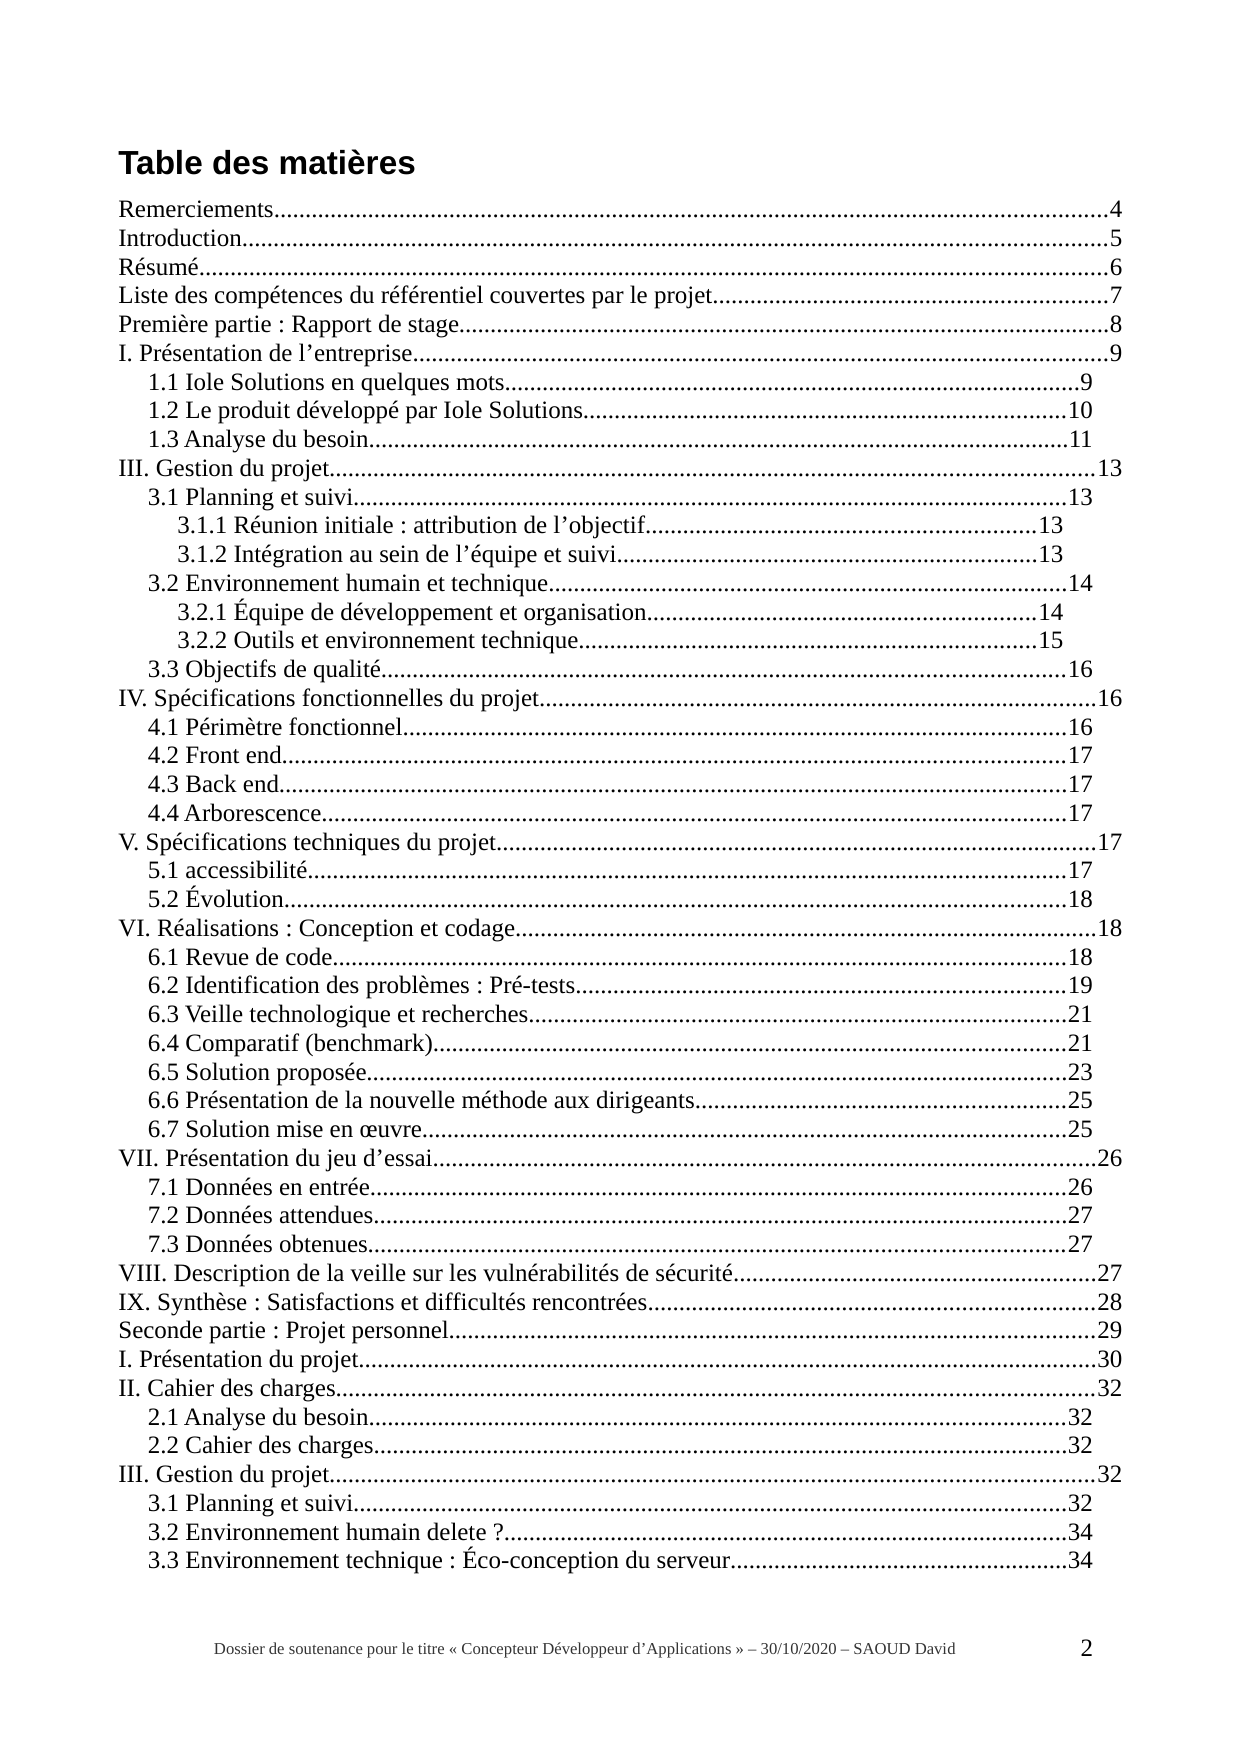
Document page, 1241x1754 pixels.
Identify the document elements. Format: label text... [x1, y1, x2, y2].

text 3.1 Planning et suivi 32 [148, 1488, 1122, 1517]
text Première partie : Rapport de stage 8 [118, 309, 1122, 338]
text IV. Spécifications fonctionnelles du projet 16 [118, 683, 1122, 712]
text 5.2 Évolution 18 [148, 884, 1122, 913]
text I. Présentation de l’entreprise 9 [118, 338, 1122, 367]
text III. Gestion du projet 32 [118, 1459, 1122, 1488]
text 6.1 Revue de code 18 [148, 942, 1122, 970]
text Remerciements 4 [118, 194, 1122, 223]
text V. Spécifications techniques du projet 17 [118, 827, 1122, 855]
text 6.4 Comparatif (benchmark) 21 [148, 1028, 1122, 1057]
text 3.1 Planning et suivi 13 [148, 482, 1122, 510]
text 6.7 Solution mise en œuvre 25 [148, 1114, 1122, 1143]
text 7.2 Données attendues 27 [148, 1200, 1122, 1229]
subtitle Table des matières [118, 143, 1122, 182]
text 1.1 Iole Solutions en quelques mots 9 [148, 367, 1122, 395]
text 2.2 Cahier des charges 32 [148, 1430, 1122, 1459]
text Résumé 6 [118, 252, 1122, 280]
text 3.2 Environnement humain et technique 14 [148, 568, 1122, 597]
text 6.6 Présentation de la nouvelle méthode aux dirigeants 25 [148, 1085, 1122, 1114]
text 6.3 Veille technologique et recherches 21 [148, 999, 1122, 1028]
text VI. Réalisations : Conception et codage 18 [118, 913, 1122, 942]
text 2.1 Analyse du besoin 32 [148, 1402, 1122, 1430]
text 4.1 Périmètre fonctionnel 16 [148, 712, 1122, 740]
text 7.1 Données en entrée 26 [148, 1172, 1122, 1200]
text 3.2.1 Équipe de développement et organisation 14 [177, 597, 1122, 625]
text II. Cahier des charges 32 [118, 1373, 1122, 1402]
text VII. Présentation du jeu d’essai 26 [118, 1143, 1122, 1172]
text 6.5 Solution proposée 23 [148, 1057, 1122, 1085]
text 4.3 Back end 17 [148, 769, 1122, 798]
text 3.3 Environnement technique : Éco-conception du serveur 34 [148, 1545, 1122, 1574]
text 7.3 Données obtenues 27 [148, 1229, 1122, 1258]
text 3.3 Objectifs de qualité 16 [148, 654, 1122, 683]
text Introduction 5 [118, 223, 1122, 252]
text VIII. Description de la veille sur les vulnérabilités de sécurité 27 [118, 1258, 1122, 1287]
text I. Présentation du projet 30 [118, 1344, 1122, 1373]
text 1.3 Analyse du besoin 11 [148, 424, 1122, 453]
text 3.1.2 Intégration au sein de l’équipe et suivi 13 [177, 539, 1122, 568]
text 6.2 Identification des problèmes : Pré-tests 19 [148, 970, 1122, 999]
text 4.2 Front end 17 [148, 740, 1122, 769]
text 3.2.2 Outils et environnement technique 15 [177, 625, 1122, 654]
text 5.1 accessibilité 17 [148, 855, 1122, 884]
text Seconde partie : Projet personnel 29 [118, 1315, 1122, 1344]
text Liste des compétences du référentiel couvertes par le projet 7 [118, 280, 1122, 309]
text 3.2 Environnement humain delete ? 34 [148, 1517, 1122, 1545]
text 3.1.1 Réunion initiale : attribution de l’objectif 13 [177, 510, 1122, 539]
text 4.4 Arborescence 17 [148, 798, 1122, 827]
text 1.2 Le produit développé par Iole Solutions 10 [148, 395, 1122, 424]
text III. Gestion du projet 13 [118, 453, 1122, 482]
text IX. Synthèse : Satisfactions et difficultés rencontrées 28 [118, 1287, 1122, 1315]
